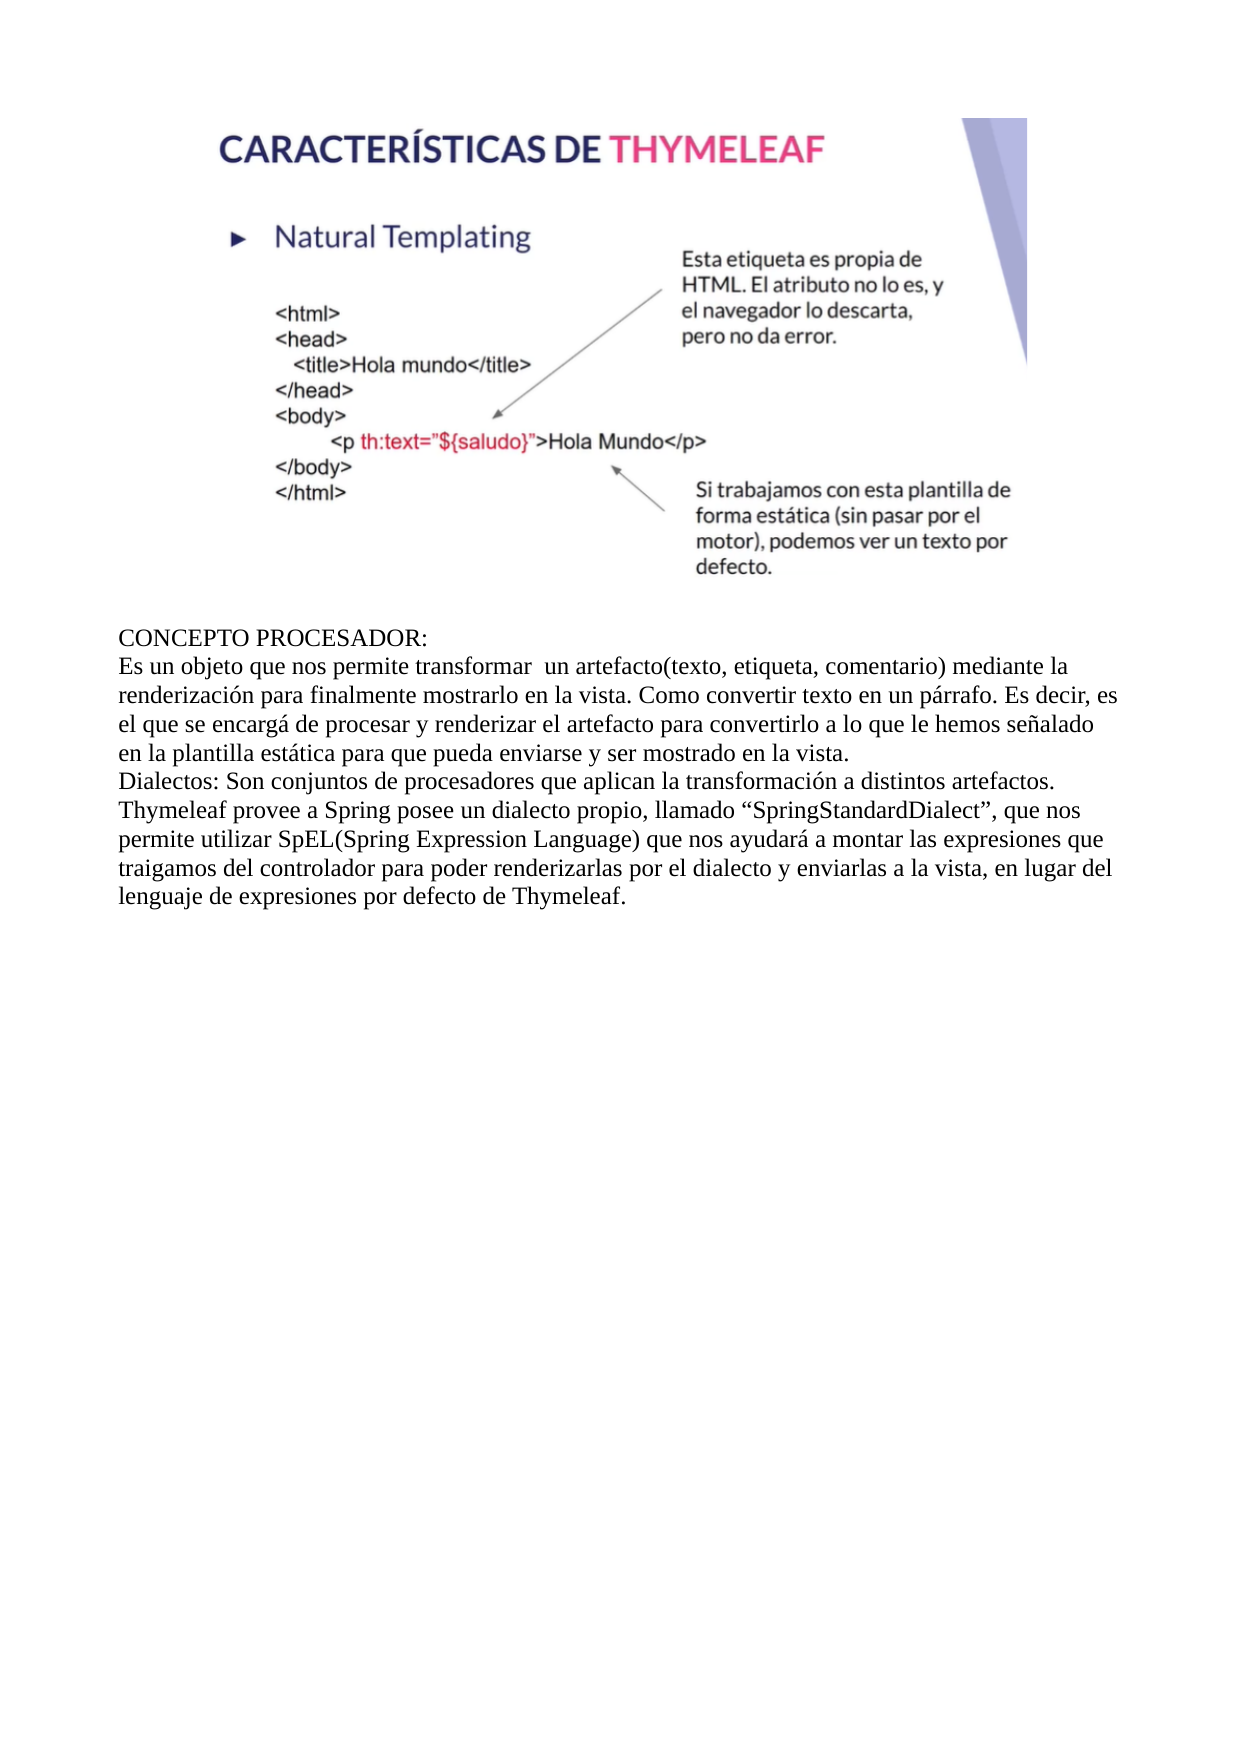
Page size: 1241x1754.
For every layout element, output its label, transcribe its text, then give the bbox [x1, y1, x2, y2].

text CONCEPTO PROCESADOR: [118, 623, 1122, 651]
text Dialectos: Son conjuntos de procesadores que aplican la transformación a distintos artefactos. Thymeleaf provee a Spring posee un dialecto propio, llamado “SpringStandardDialect”, que nos permite utilizar SpEL(Spring Expression Language) que nos ayudará a montar las expresiones que traigamos del controlador para poder renderizarlas por el dialecto y enviarlas a la vista, en lugar del lenguaje de expresiones por defecto de Thymeleaf. [118, 766, 1122, 910]
text Es un objeto que nos permite transformar un artefacto(texto, etiqueta, comentario) mediante la renderización para finalmente mostrarlo en la vista. Como convertir texto en un párrafo. Es decir, es el que se encargá de procesar y renderizar el artefacto para convertirlo a lo que le hemos señalado en la plantilla estática para que pueda enviarse y ser mostrado en la vista. [118, 651, 1122, 766]
